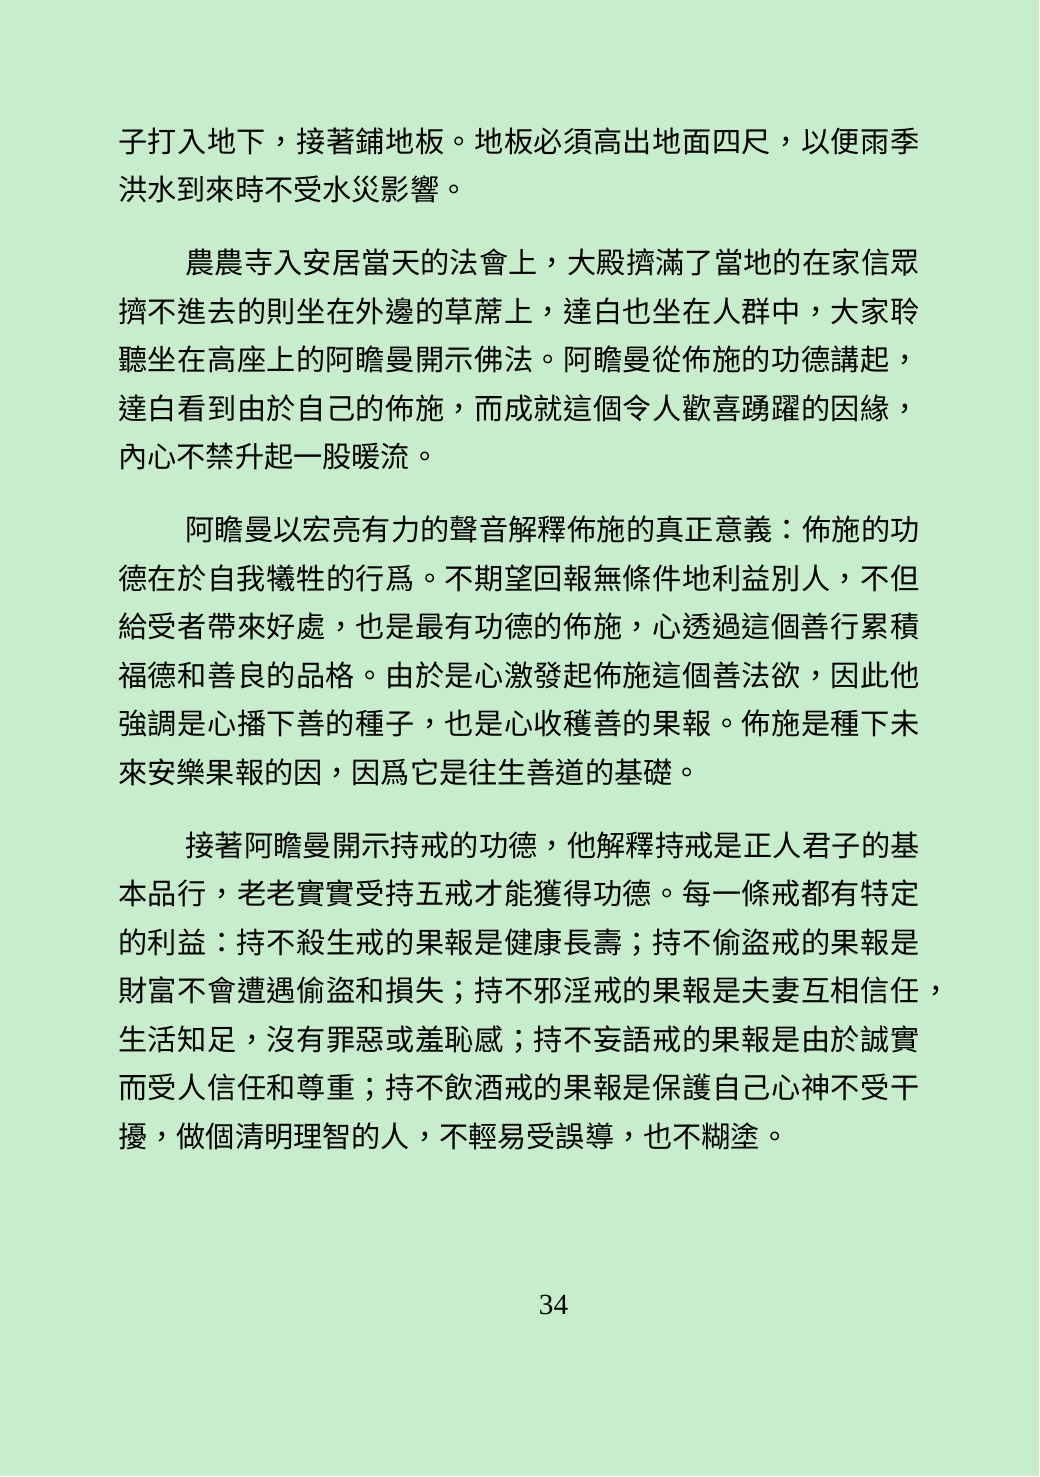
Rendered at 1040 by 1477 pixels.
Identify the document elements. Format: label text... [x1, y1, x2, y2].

text 阿瞻曼以宏亮有力的聲音解釋佈施的真正意義：佈施的功德在於自我犧牲的行爲。不期望回報無條件地利益別人，不但給受者帶來好處，也是最有功德的佈施，心透過這個善行累積福德和善良的品格。由於是心激發起佈施這個善法欲，因此他強調是心播下善的種子，也是心收穫善的果報。佈施是種下未來安樂果報的因，因爲它是往生善道的基礎。 [118, 507, 921, 792]
text 子打入地下，接著鋪地板。地板必須高出地面四尺，以便雨季洪水到來時不受水災影響。 [118, 118, 921, 209]
text 農農寺入安居當天的法會上，大殿擠滿了當地的在家信眾，擠不進去的則坐在外邊的草蓆上，達白也坐在人群中，大家聆聽坐在高座上的阿瞻曼開示佛法。阿瞻曼從佈施的功德講起，達白看到由於自己的佈施，而成就這個令人歡喜踴躍的因緣，內心不禁升起一股暖流。 [118, 239, 921, 476]
text 接著阿瞻曼開示持戒的功德，他解釋持戒是正人君子的基本品行，老老實實受持五戒才能獲得功德。每一條戒都有特定的利益：持不殺生戒的果報是健康長壽；持不偷盜戒的果報是財富不會遭遇偷盜和損失；持不邪淫戒的果報是夫妻互相信任，生活知足，沒有罪惡或羞恥感；持不妄語戒的果報是由於誠實而受人信任和尊重；持不飲酒戒的果報是保護自己心神不受干擾，做個清明理智的人，不輕易受誤導，也不糊塗。 [118, 822, 921, 1156]
